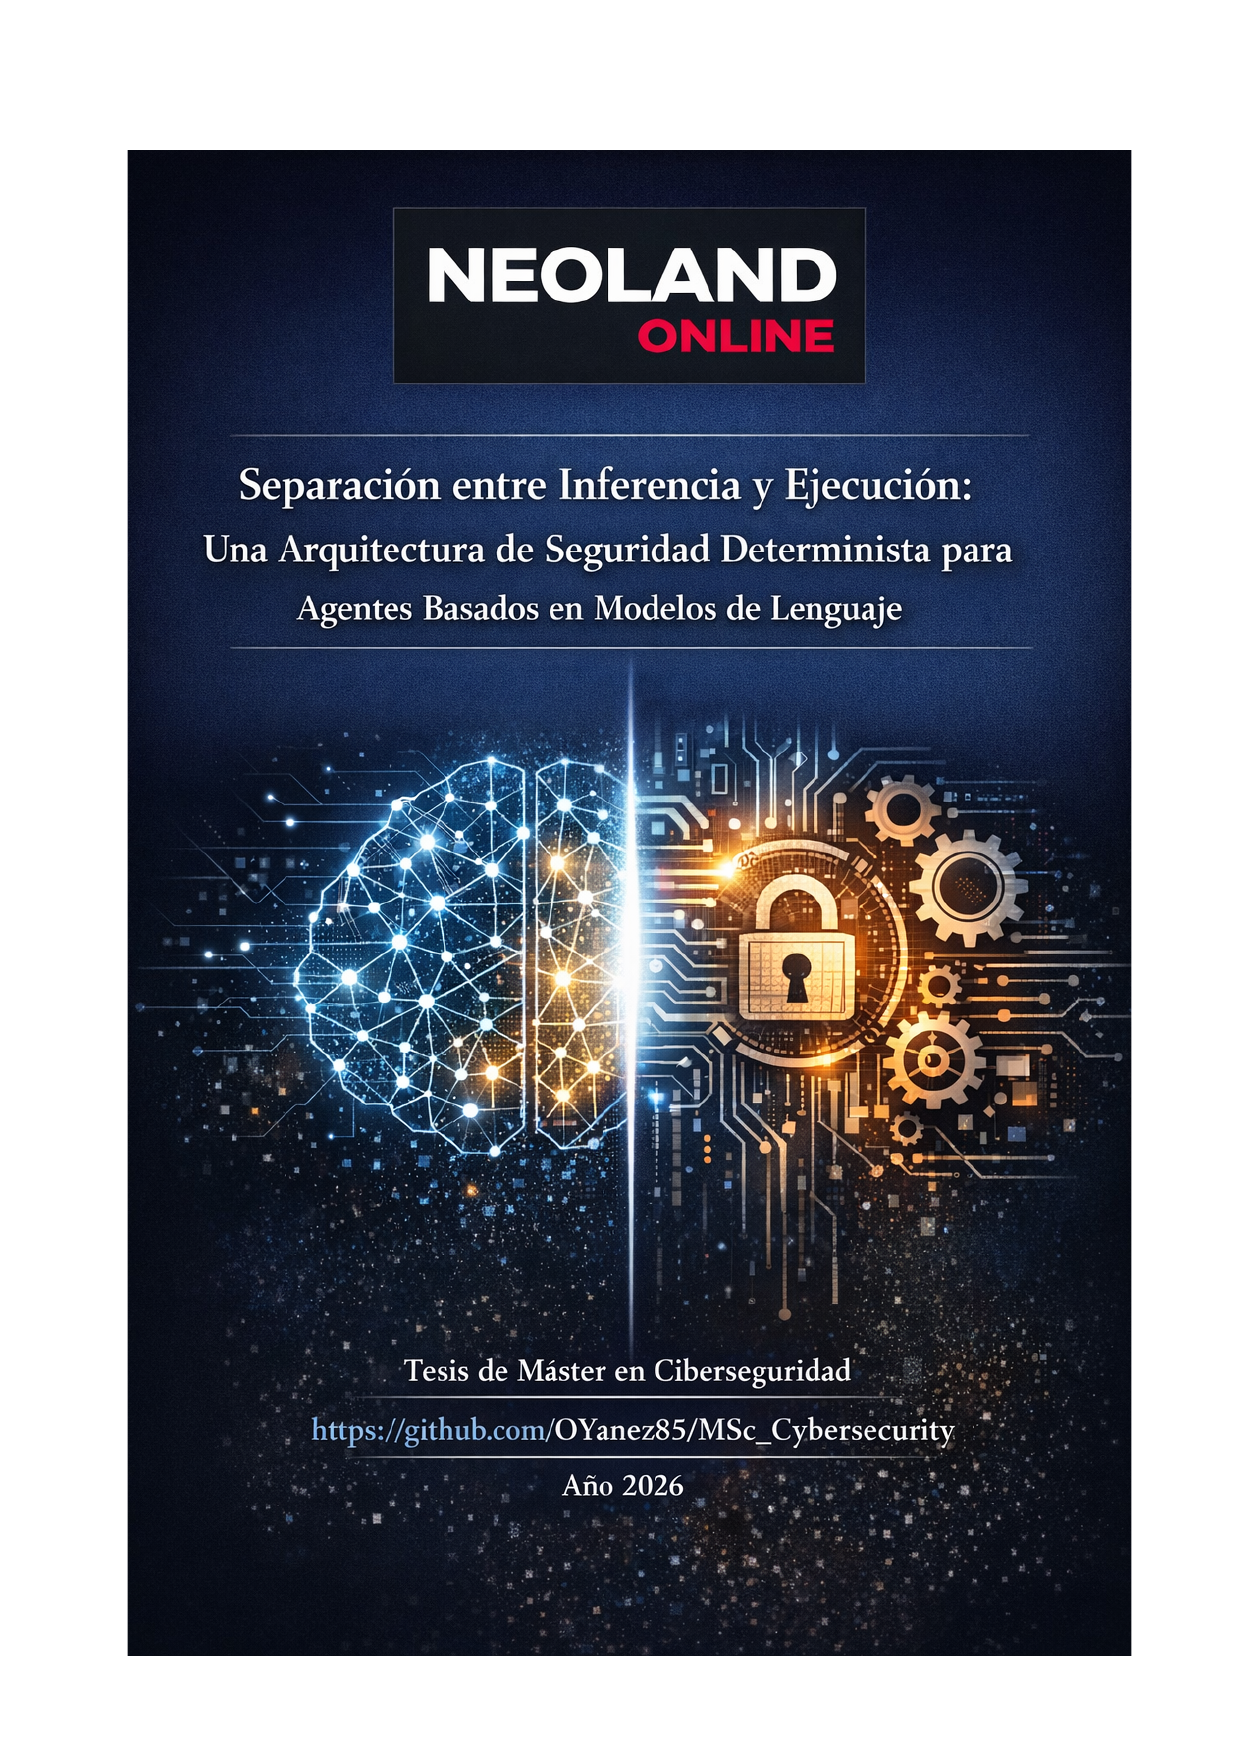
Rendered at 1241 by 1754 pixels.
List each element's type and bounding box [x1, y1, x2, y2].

picture [127, 150, 1132, 1656]
